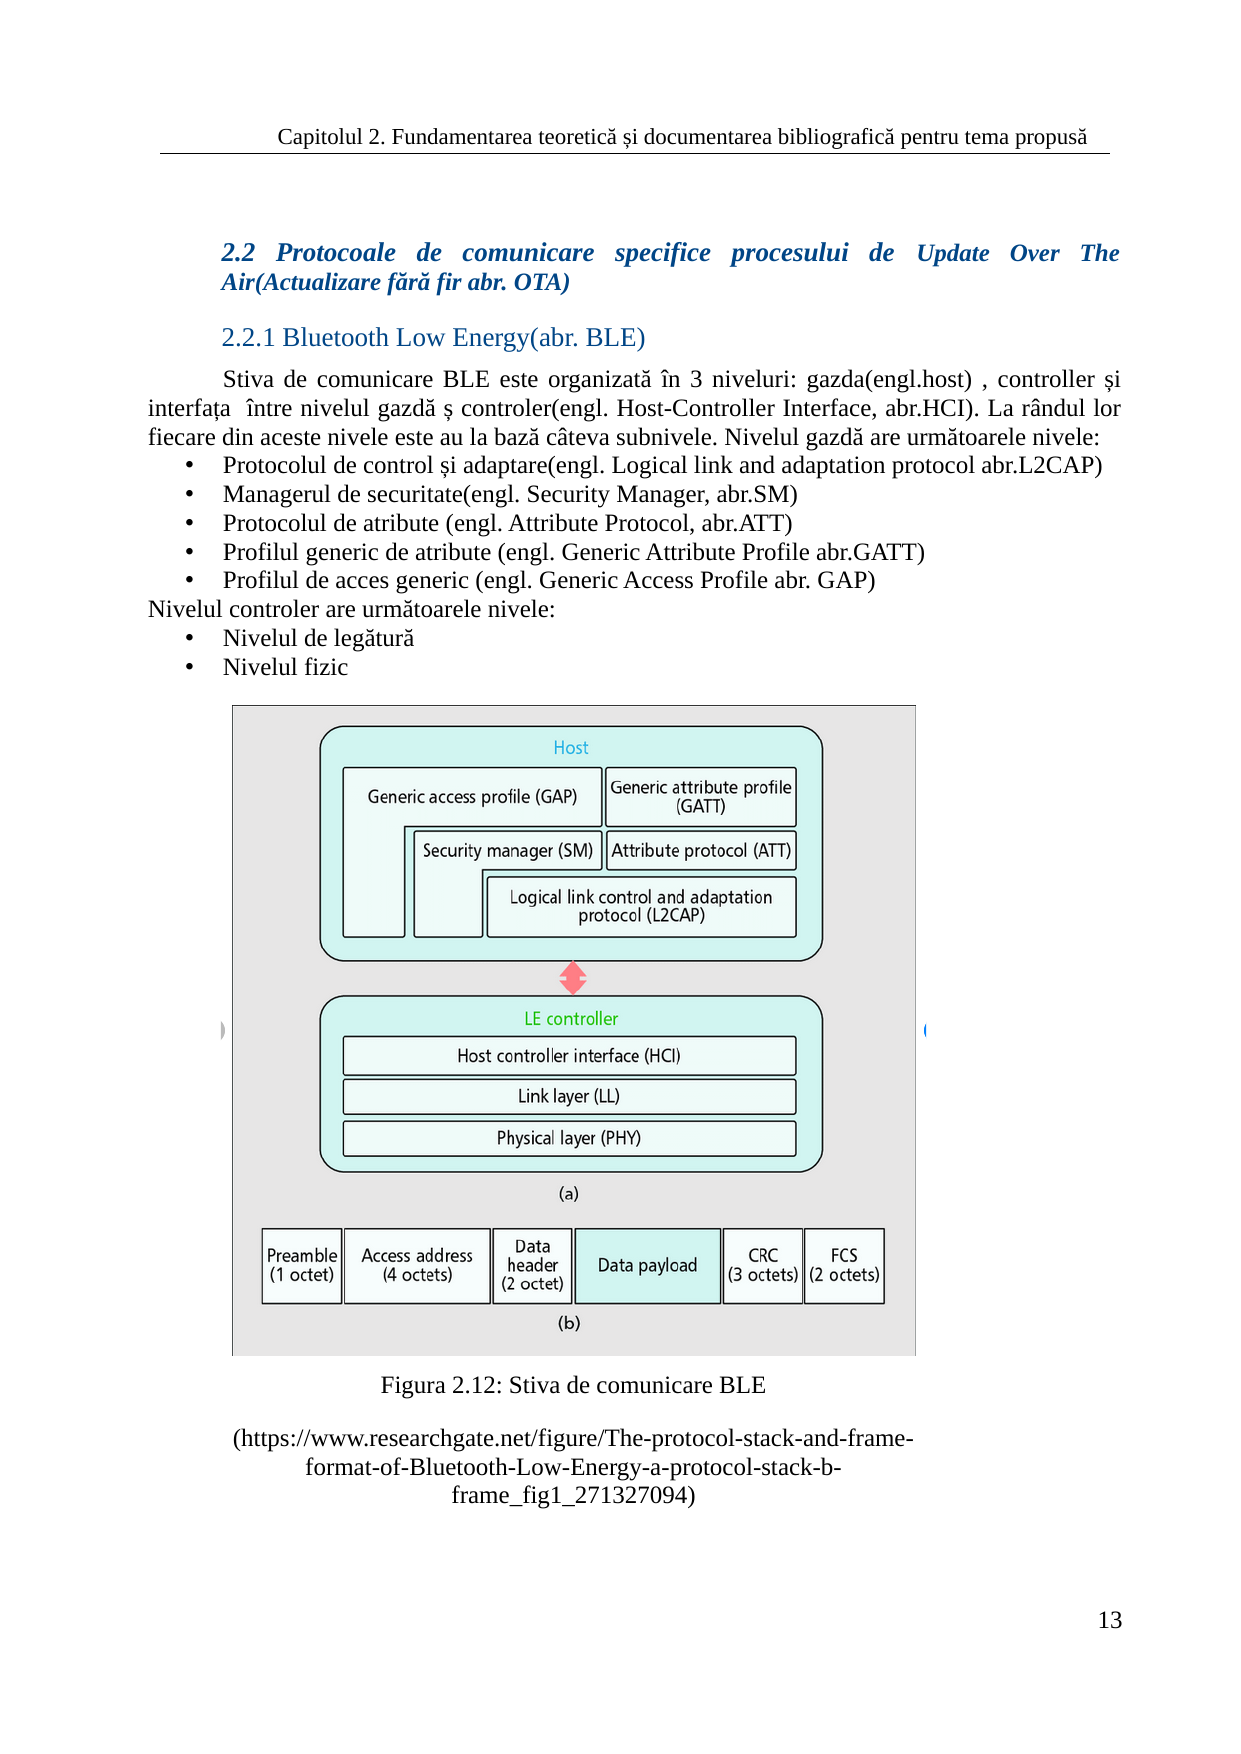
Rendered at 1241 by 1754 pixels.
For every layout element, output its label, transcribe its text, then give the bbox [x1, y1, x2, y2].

list Nivelul fizic [185, 652, 1122, 681]
list Protocolul de control și adaptare(engl. Logical link and adaptation protocol abr.L2CAP) [185, 451, 1122, 479]
list Profilul generic de atribute (engl. Generic Attribute Profile abr.GATT) [185, 537, 1122, 566]
list Profilul de acces generic (engl. Generic Access Profile abr. GAP) [185, 566, 1122, 594]
subtitle 2.2.1 Bluetooth Low Energy(abr. BLE) [221, 321, 1122, 352]
picture [220, 698, 927, 1366]
text Figura 2.12: Stiva de comunicare BLE [221, 1366, 926, 1399]
list Protocolul de atribute (engl. Attribute Protocol, abr.ATT) [185, 508, 1122, 537]
text (https://www.researchgate.net/figure/The-protocol-stack-and-frame-format-of-Bluetooth-Low-Energy-a-protocol-stack-b-frame_fig1_271327094) [221, 1423, 926, 1509]
subtitle 2.2 Protocoale de comunicare specifice procesului de Update Over The Air(Actualizare fără fir abr. OTA) [221, 236, 1122, 296]
text Nivelul controler are următoarele nivele: [148, 594, 1122, 623]
list Nivelul de legătură [185, 623, 1122, 652]
list Managerul de securitate(engl. Security Manager, abr.SM) [185, 479, 1122, 508]
text Stiva de comunicare BLE este organizată în 3 niveluri: gazda(engl.host) , controller și interfața între nivelul gazdă ș controler(engl. Host-Controller Interface, abr.HCI). La rândul lor fiecare din aceste nivele este au la bază câteva subnivele. Nivelul gazdă are următoarele nivele: [148, 364, 1122, 451]
